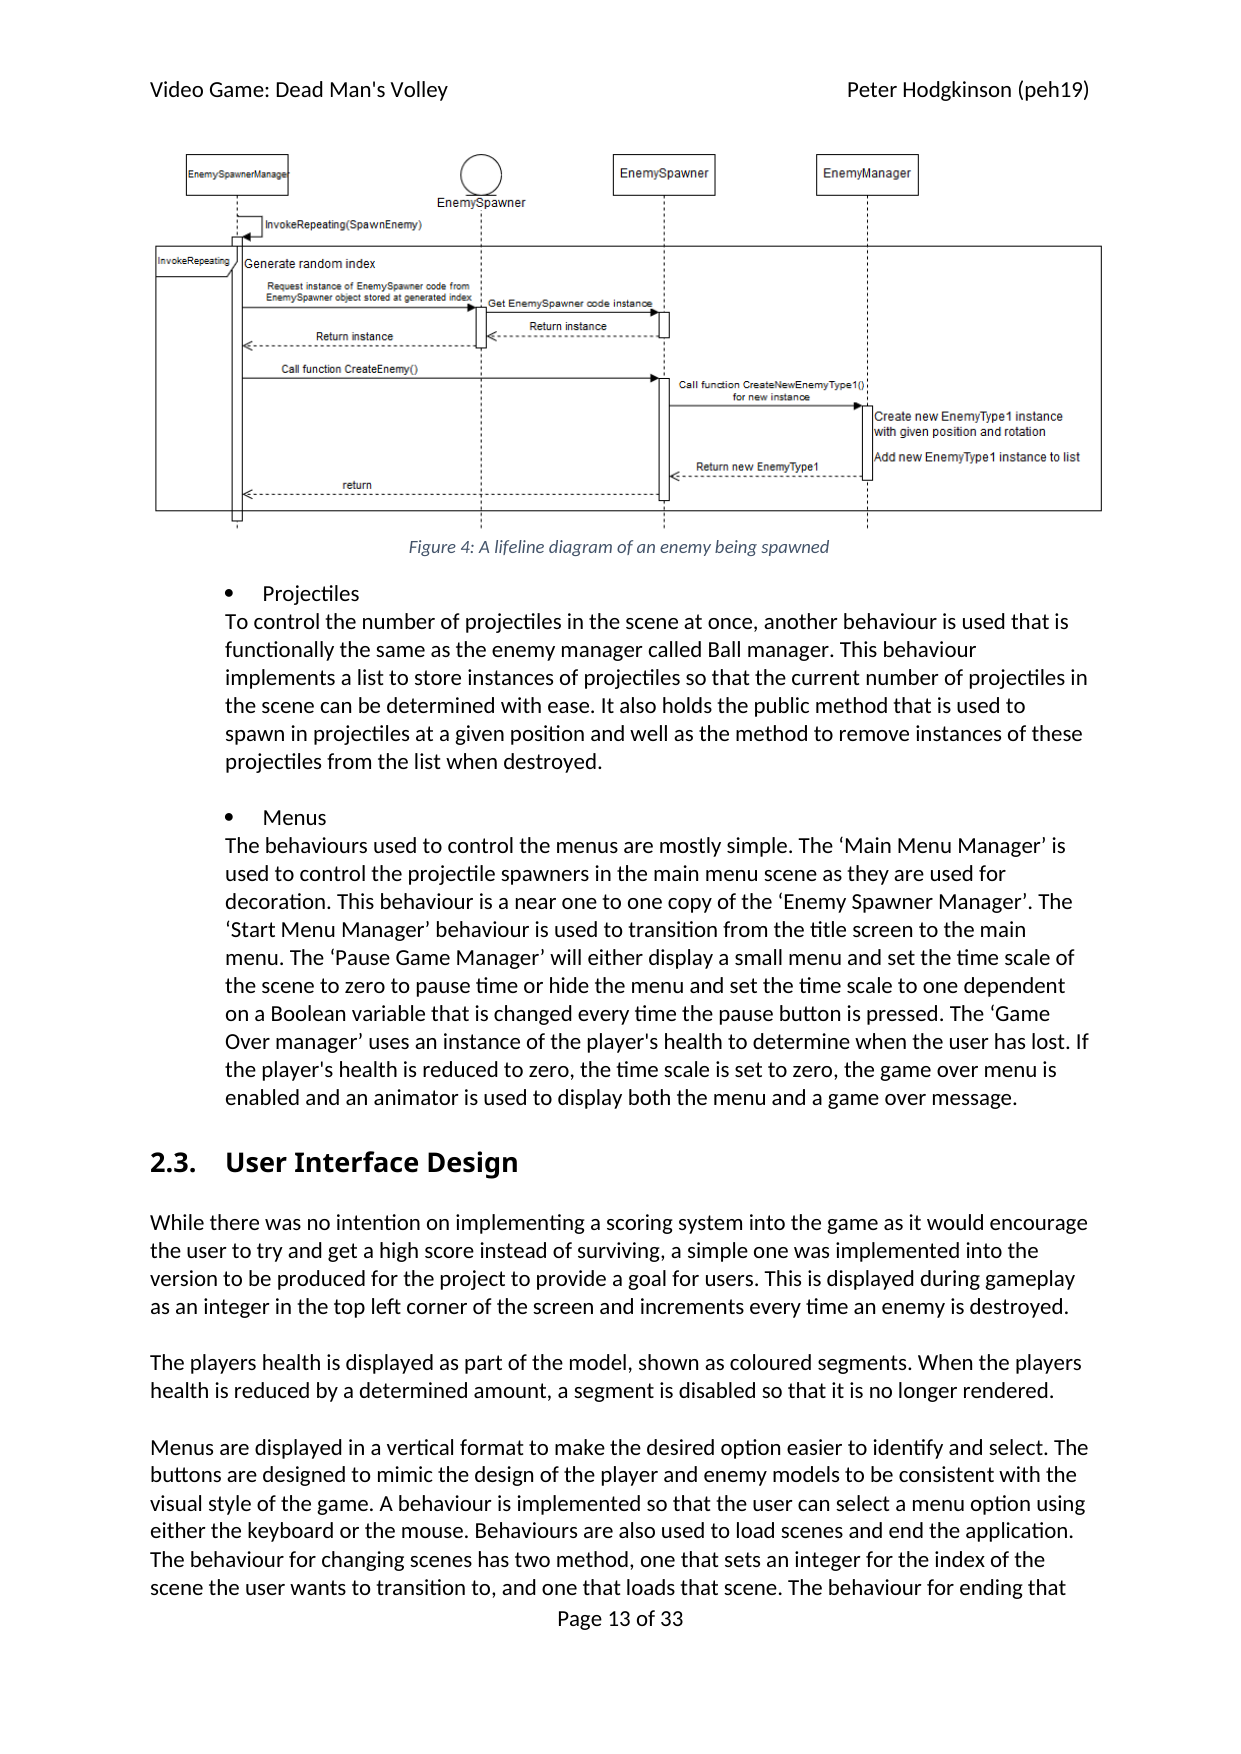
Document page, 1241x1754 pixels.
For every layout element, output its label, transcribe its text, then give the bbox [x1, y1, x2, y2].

text Menus are displayed in a vertical format to make the desired option easier to identify and select. The buttons are designed to mimic the design of the player and enemy models to be consistent with the visual style of the game. A behaviour is implemented so that the user can select a menu option using either the keyboard or the mouse. Behaviours are also used to load scenes and end the application. The behaviour for changing scenes has two method, one that sets an integer for the index of the scene the user wants to transition to, and one that loads that scene. The behaviour for ending that [150, 1433, 1090, 1601]
text To control the number of projectiles in the scene at once, another behaviour is used that is functionally the same as the enemy manager called Ball manager. This behaviour implements a list to store instances of projectiles so that the current number of projectiles in the scene can be determined with ease. It also holds the public method that is used to spawn in projectiles at a given position and well as the method to remove instances of these projectiles from the list when destroyed. [225, 607, 1090, 775]
list Projectiles [225, 579, 1090, 607]
list Menus [225, 803, 1090, 831]
text The players health is displayed as part of the model, shown as coloured segments. When the players health is reduced by a determined amount, a segment is disabled so that it is no longer rendered. [150, 1348, 1090, 1404]
text Figure 4: A lifeline diagram of an enemy being spawned [150, 536, 1090, 558]
text While there was no intention on implementing a scoring system into the game as it would encourage the user to try and get a high score instead of surviving, a simple one was implemented into the version to be produced for the project to provide a goal for users. This is displayed during gameplay as an integer in the top left corner of the screen and increments every time an enemy is destroyed. [150, 1208, 1090, 1321]
subtitle 2.3. User Interface Design [150, 1143, 1090, 1180]
text The behaviours used to control the menus are mostly simple. The ‘Main Menu Manager’ is used to control the projectile spawners in the main menu scene as they are used for decoration. This behaviour is a near one to one copy of the ‘Enemy Spawner Manager’. The ‘Start Menu Manager’ behaviour is used to transition from the title screen to the main menu. The ‘Pause Game Manager’ will either display a small menu and set the time scale of the scene to zero to pause time or hide the menu and set the time scale to one dependent on a Boolean variable that is changed every time the pause button is pressed. The ‘Game Over manager’ uses an instance of the player's health to determine when the user has lost. If the player's health is reduced to zero, the time scale is set to zero, the game over menu is enabled and an animator is used to display both the menu and a game over message. [225, 831, 1090, 1111]
